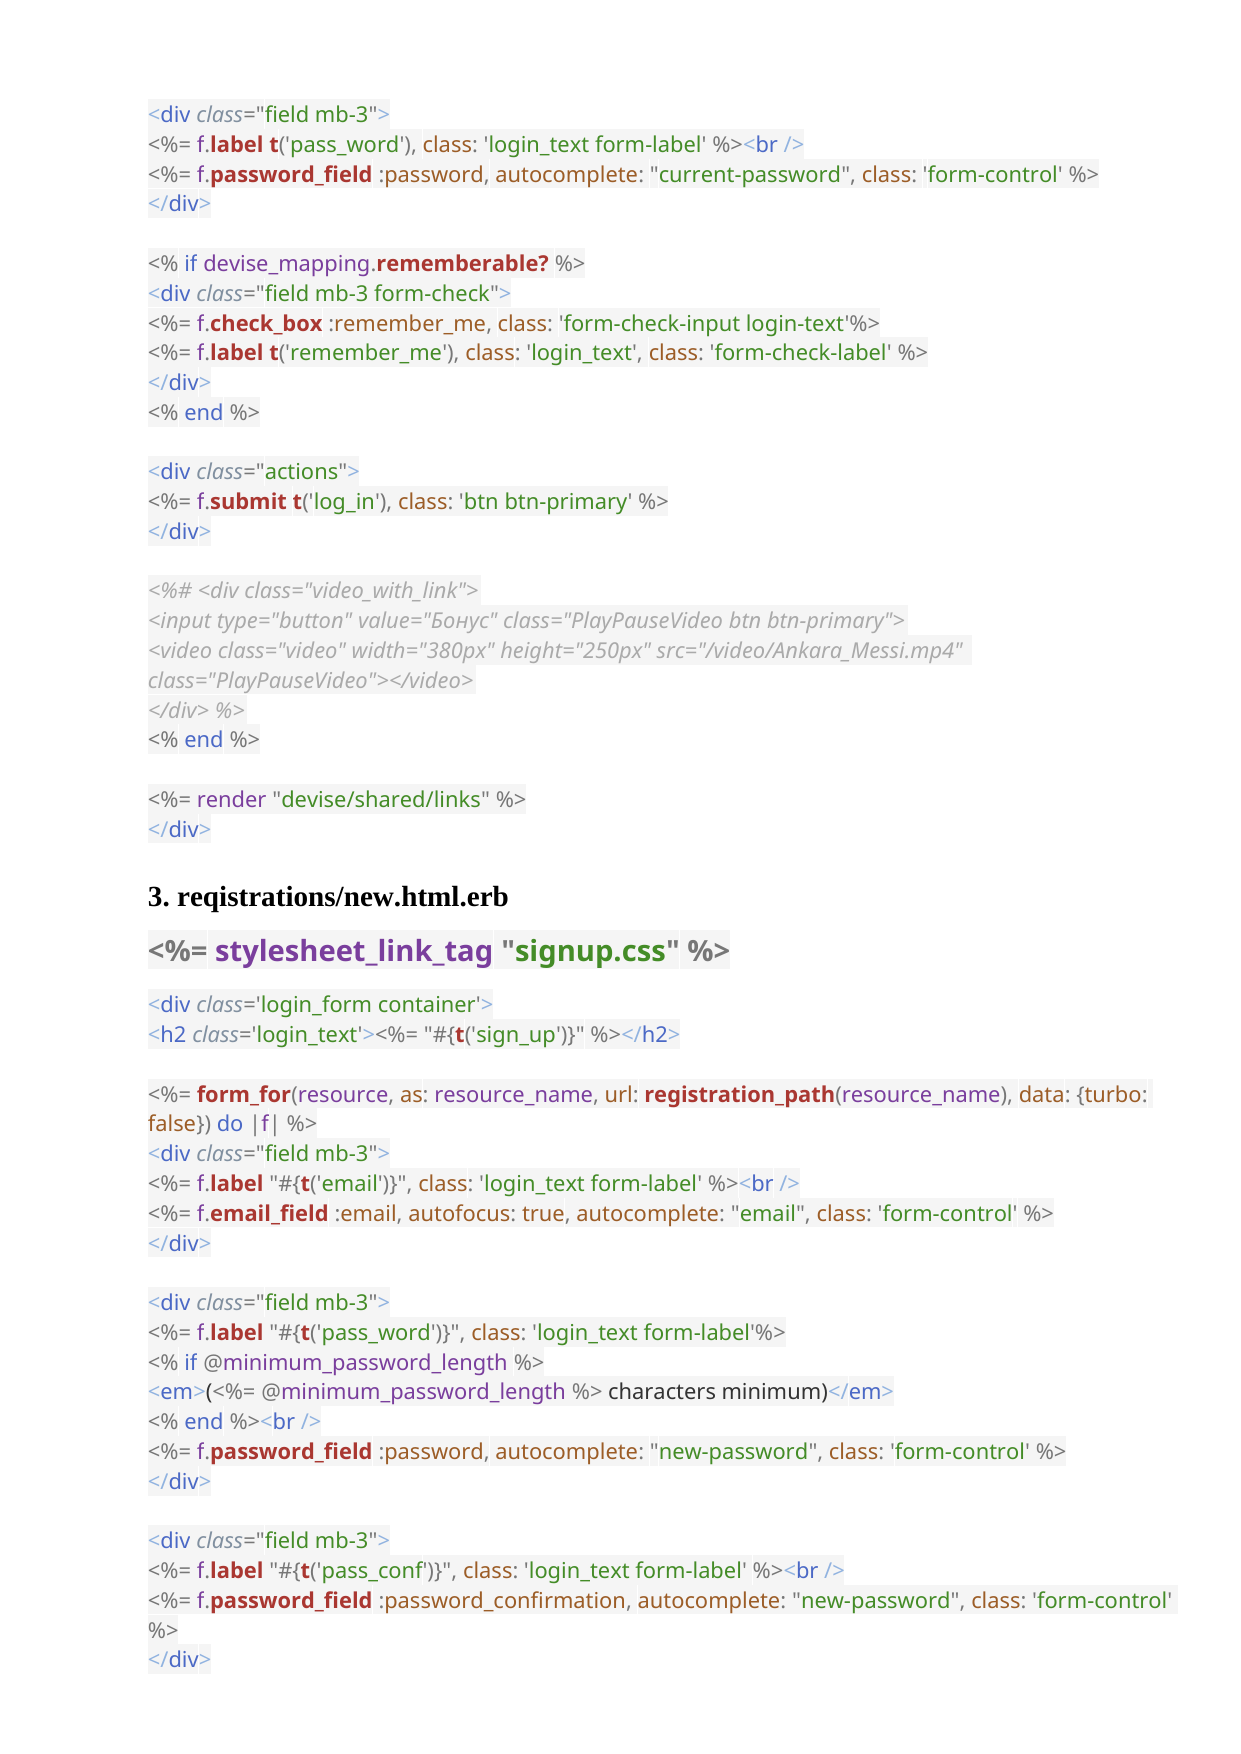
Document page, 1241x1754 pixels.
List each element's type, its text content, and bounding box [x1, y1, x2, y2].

text <%= f.label "#{t('pass_conf')}", class: 'login_text form-label' %><br /> [148, 1555, 1181, 1585]
text <%= render "devise/shared/links" %> [148, 784, 1181, 814]
text <% if devise_mapping.rememberable? %> [148, 248, 1181, 278]
text <div class="field mb-3"> [148, 99, 1181, 129]
text <% end %> [148, 724, 1181, 754]
text <%= f.label "#{t('email')}", class: 'login_text form-label' %><br /> [148, 1168, 1181, 1198]
text <% end %><br /> [148, 1406, 1181, 1436]
text <div class="field mb-3"> [148, 1138, 1181, 1168]
text </div> [148, 516, 1181, 546]
text <%= f.submit t('log_in'), class: 'btn btn-primary' %> [148, 486, 1181, 516]
text <%= f.check_box :remember_me, class: 'form-check-input login-text'%> [148, 307, 1181, 337]
text <%= f.password_field :password, autocomplete: "new-password", class: 'form-control' %> [148, 1436, 1181, 1466]
text <div class='login_form container'> [148, 989, 1181, 1019]
text 3. reqistrations/new.html.erb [148, 879, 1181, 913]
text <div class="field mb-3"> [148, 1525, 1181, 1555]
text <div class="field mb-3"> [148, 1287, 1181, 1317]
text </div> [148, 188, 1181, 218]
text <em>(<%= @minimum_password_length %> characters minimum)</em> [148, 1376, 1181, 1406]
text <div class="field mb-3 form-check"> [148, 278, 1181, 307]
text </div> [148, 367, 1181, 397]
text <%= f.email_field :email, autofocus: true, autocomplete: "email", class: 'form-control' %> [148, 1198, 1181, 1227]
text </div> %> [148, 694, 1181, 724]
text <video class="video" width="380px" height="250px" src="/video/Ankara_Messi.mp4" class="PlayPauseVideo"></video> [148, 635, 1181, 694]
text <% if @minimum_password_length %> [148, 1347, 1181, 1376]
text </div> [148, 1466, 1181, 1496]
text <h2 class='login_text'><%= "#{t('sign_up')}" %></h2> [148, 1019, 1181, 1049]
text <% end %> [148, 397, 1181, 427]
text <div class="actions"> [148, 456, 1181, 486]
text <%= f.password_field :password, autocomplete: "current-password", class: 'form-control' %> [148, 159, 1181, 188]
text <%= f.label t('pass_word'), class: 'login_text form-label' %><br /> [148, 129, 1181, 159]
text </div> [148, 1644, 1181, 1674]
text <%= stylesheet_link_tag "signup.css" %> [148, 930, 1181, 969]
text <input type="button" value="Бонус" class="PlayPauseVideo btn btn-primary"> [148, 605, 1181, 635]
text </div> [148, 1227, 1181, 1257]
text <%= form_for(resource, as: resource_name, url: registration_path(resource_name), data: {turbo: false}) do |f| %> [148, 1078, 1181, 1138]
text </div> [148, 814, 1181, 843]
text <%= f.label t('remember_me'), class: 'login_text', class: 'form-check-label' %> [148, 337, 1181, 367]
text <%= f.label "#{t('pass_word')}", class: 'login_text form-label'%> [148, 1317, 1181, 1347]
text <%= f.password_field :password_confirmation, autocomplete: "new-password", class: 'form-control' %> [148, 1585, 1181, 1644]
text <%# <div class="video_with_link"> [148, 575, 1181, 605]
